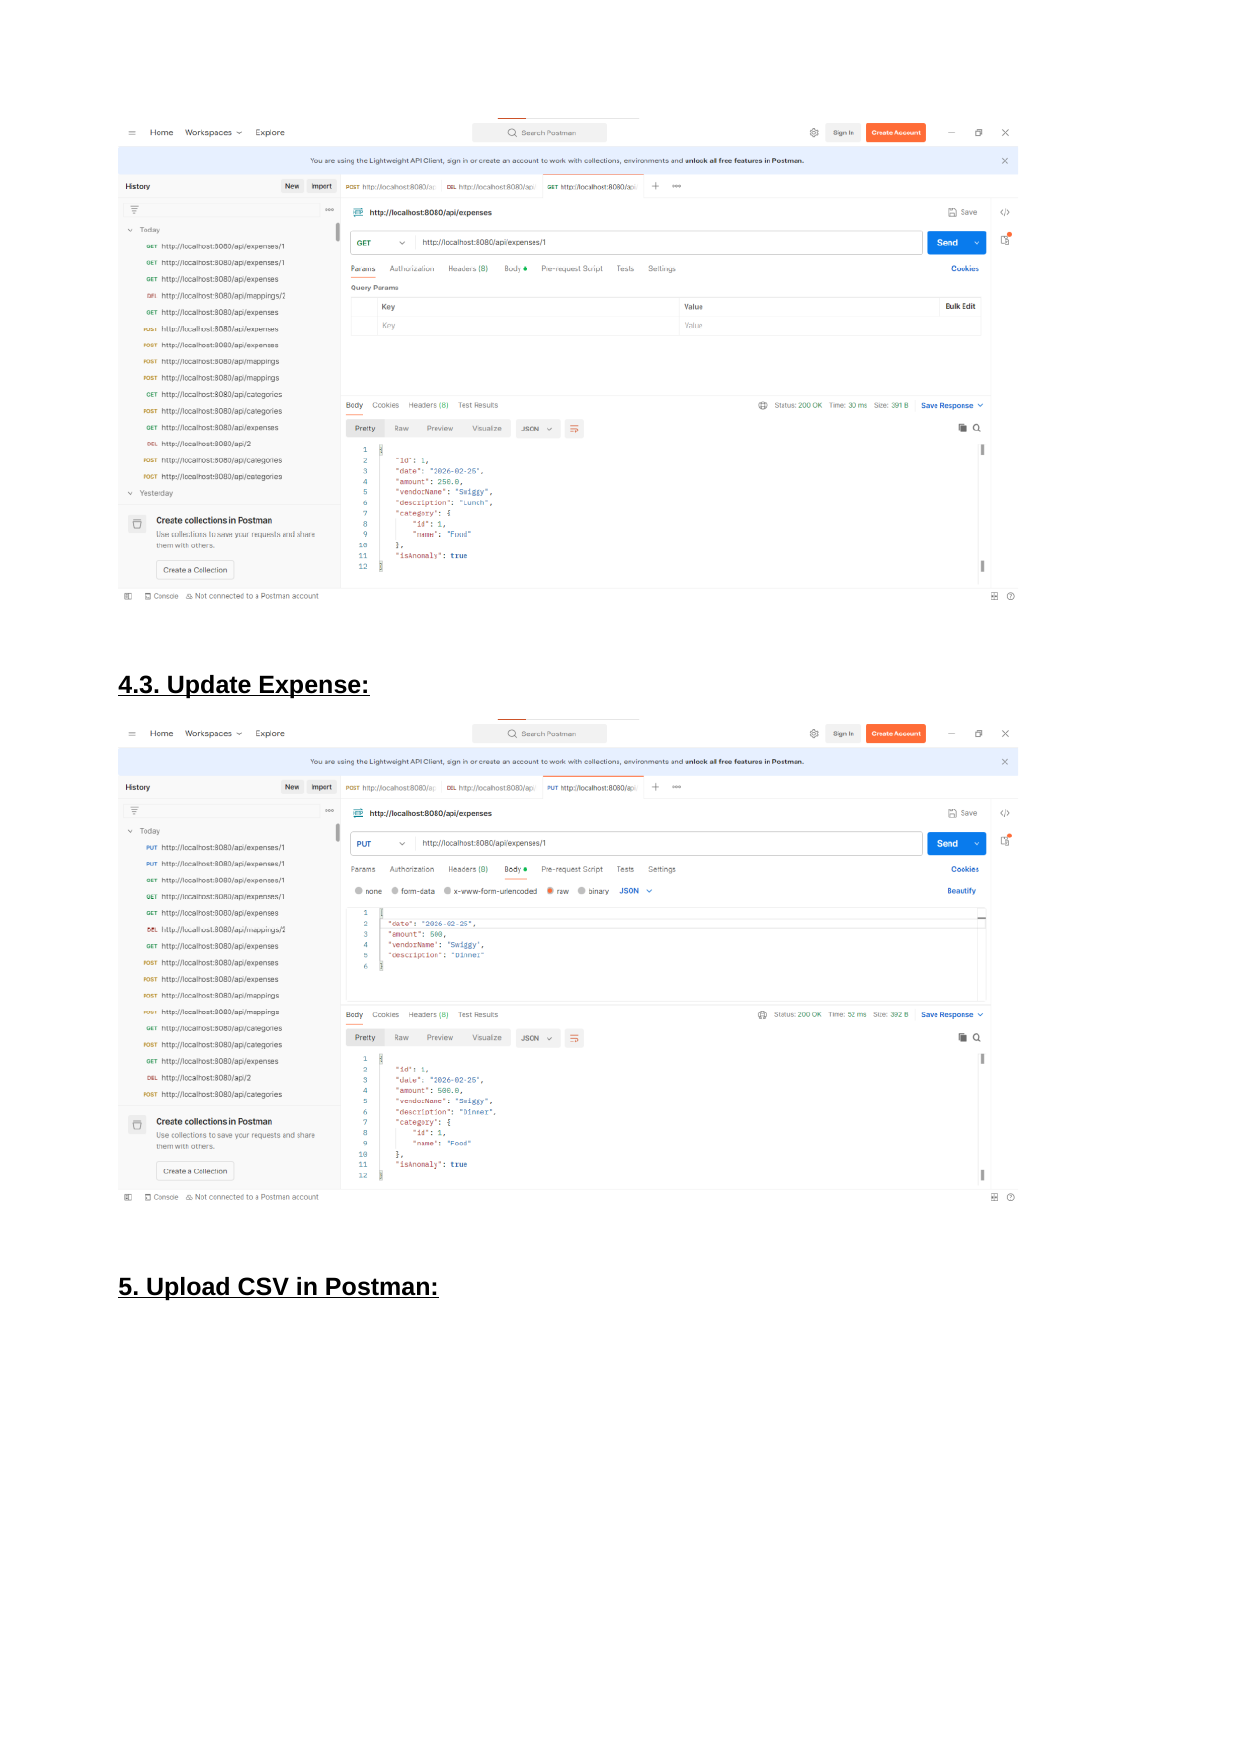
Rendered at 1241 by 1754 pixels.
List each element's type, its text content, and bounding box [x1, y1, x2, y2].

text 5. Upload CSV in Postman: [118, 1272, 1122, 1301]
text 4.3. Update Expense: [118, 670, 1122, 699]
